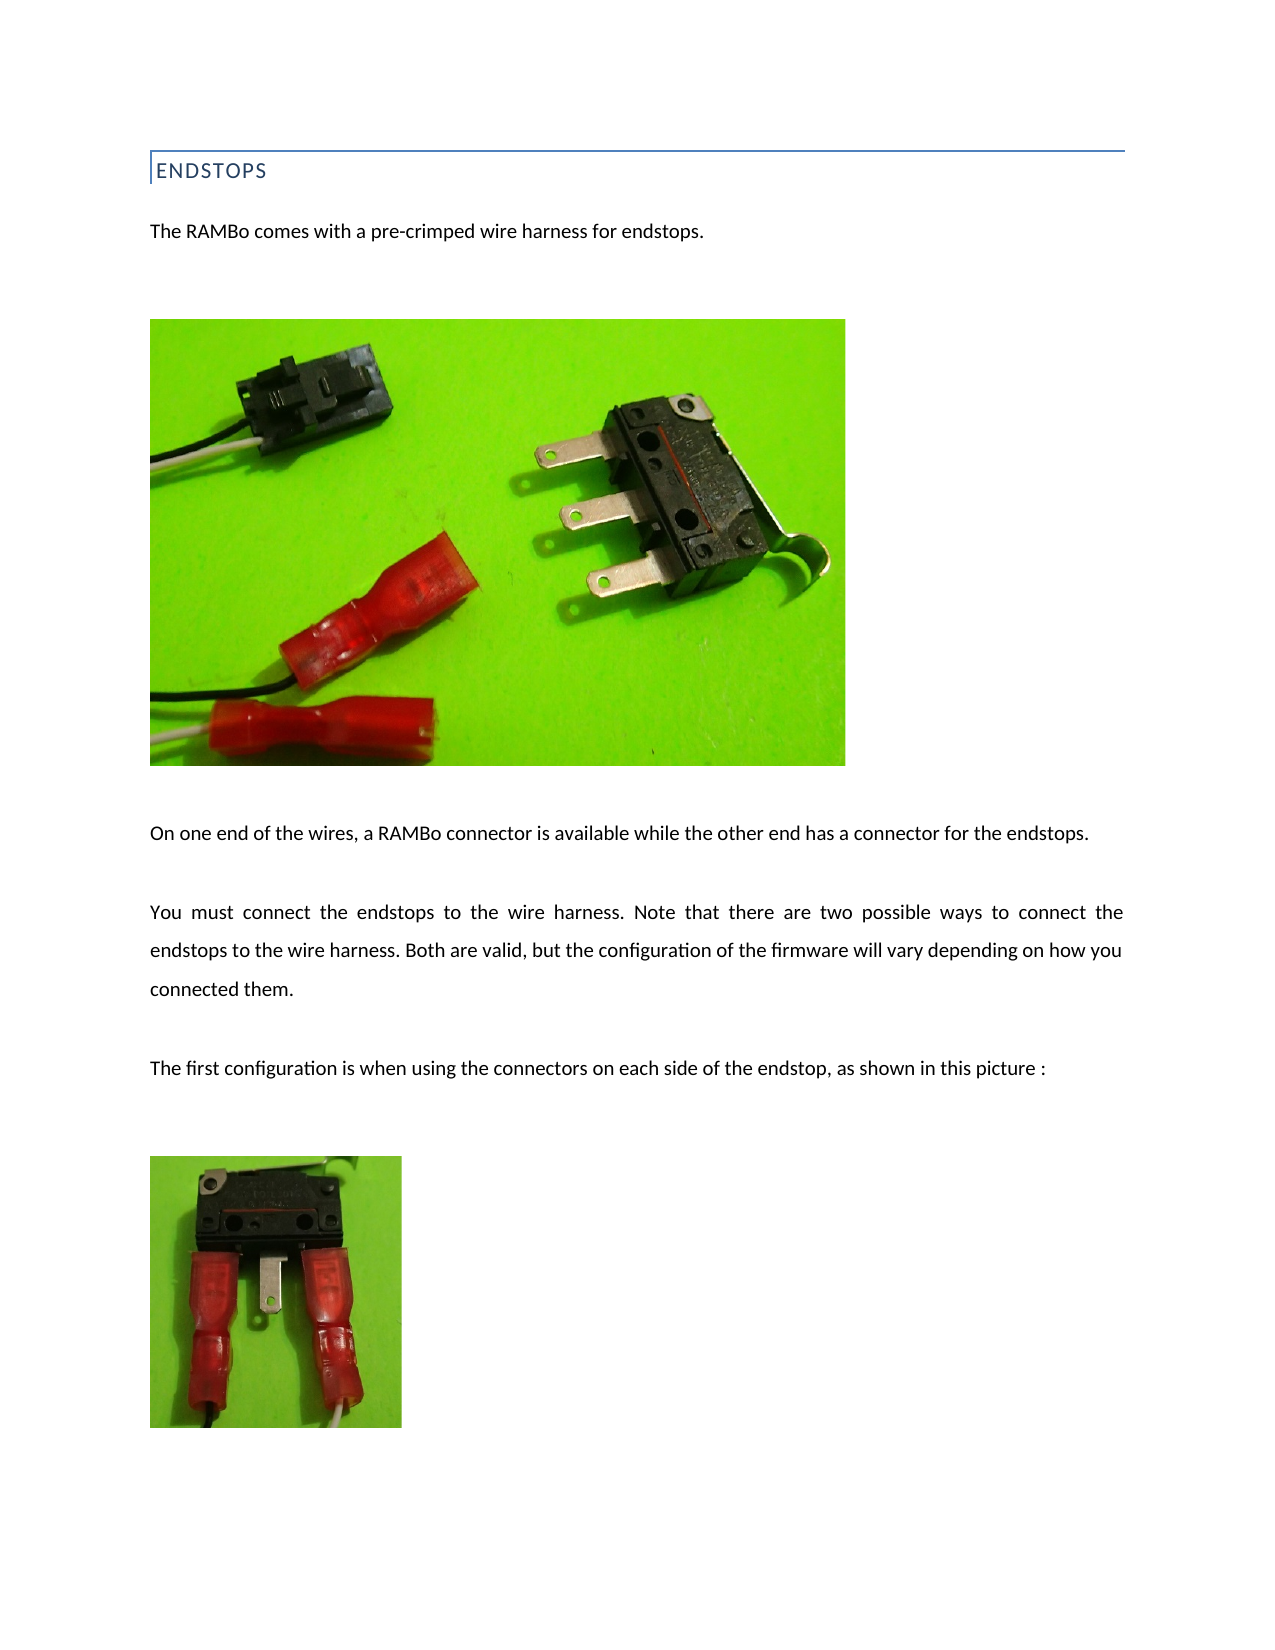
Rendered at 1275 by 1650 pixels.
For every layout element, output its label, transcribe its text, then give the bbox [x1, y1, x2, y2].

text The RAMBo comes with a pre-crimped wire harness for endstops. [150, 218, 1125, 244]
text On one end of the wires, a RAMBo connector is available while the other end has a connector for the endstops. [150, 820, 1125, 845]
subtitle Endstops [152, 152, 1125, 184]
text You must connect the endstops to the wire harness. Note that there are two possible ways to connect the endstops to the wire harness. Both are valid, but the configuration of the firmware will vary depending on how you connected them. [150, 899, 1125, 1001]
text The first configuration is when using the connectors on each side of the endstop, as shown in this picture : [150, 1056, 1125, 1081]
